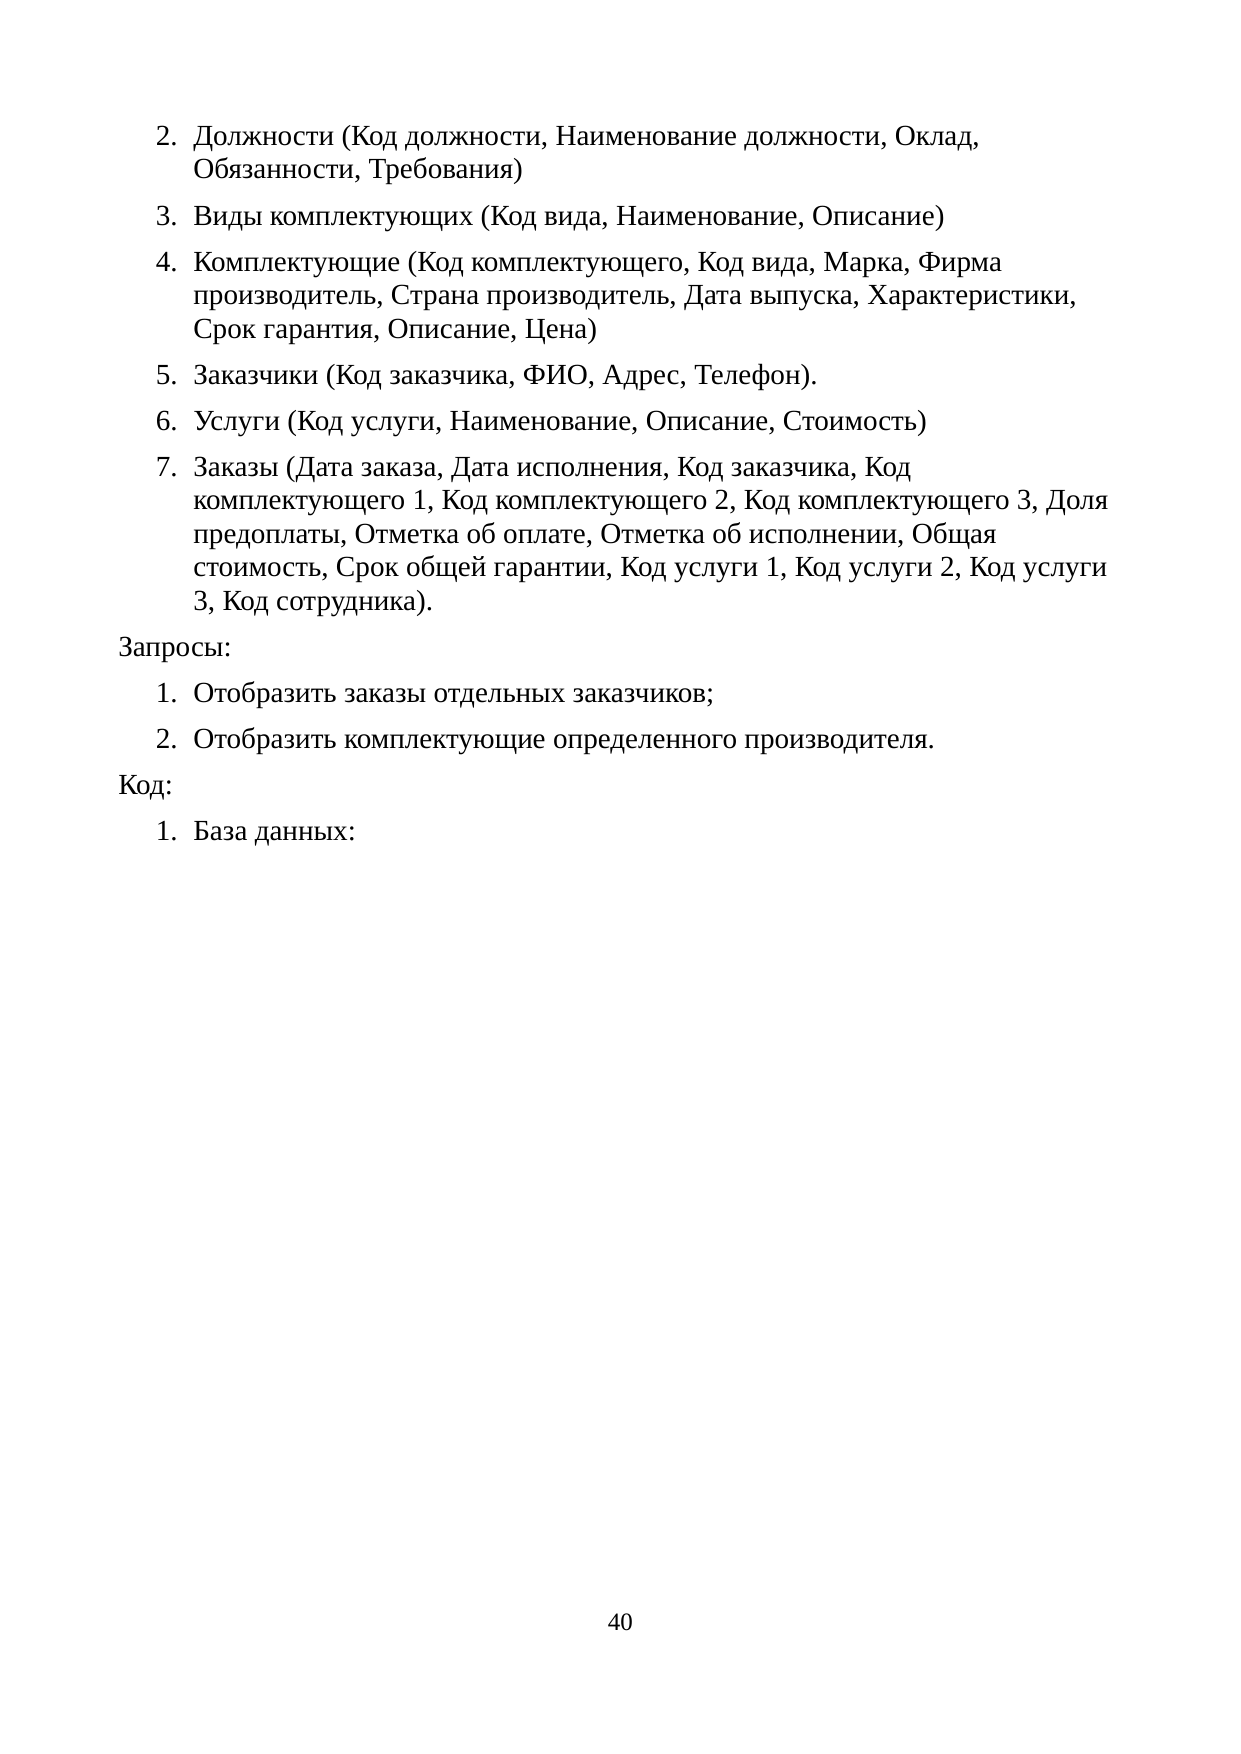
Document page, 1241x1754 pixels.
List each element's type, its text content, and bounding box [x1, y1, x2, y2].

list Должности (Код должности, Наименование должности, Оклад, Обязанности, Требования) [156, 118, 1122, 185]
list База данных: [156, 813, 1122, 847]
list Комплектующие (Код комплектующего, Код вида, Марка, Фирма производитель, Страна производитель, Дата выпуска, Характеристики, Срок гарантия, Описание, Цена) [156, 244, 1122, 344]
list Заказчики (Код заказчика, ФИО, Адрес, Телефон). [156, 357, 1122, 390]
text Код: [118, 767, 1122, 801]
list Услуги (Код услуги, Наименование, Описание, Стоимость) [156, 403, 1122, 436]
list Заказы (Дата заказа, Дата исполнения, Код заказчика, Код комплектующего 1, Код комплектующего 2, Код комплектующего 3, Доля предоплаты, Отметка об оплате, Отметка об исполнении, Общая стоимость, Срок общей гарантии, Код услуги 1, Код услуги 2, Код услуги 3, Код сотрудника). [156, 449, 1122, 617]
text Запросы: [118, 629, 1122, 663]
list Виды комплектующих (Код вида, Наименование, Описание) [156, 198, 1122, 231]
list Отобразить комплектующие определенного производителя. [156, 721, 1122, 755]
list Отобразить заказы отдельных заказчиков; [156, 675, 1122, 709]
